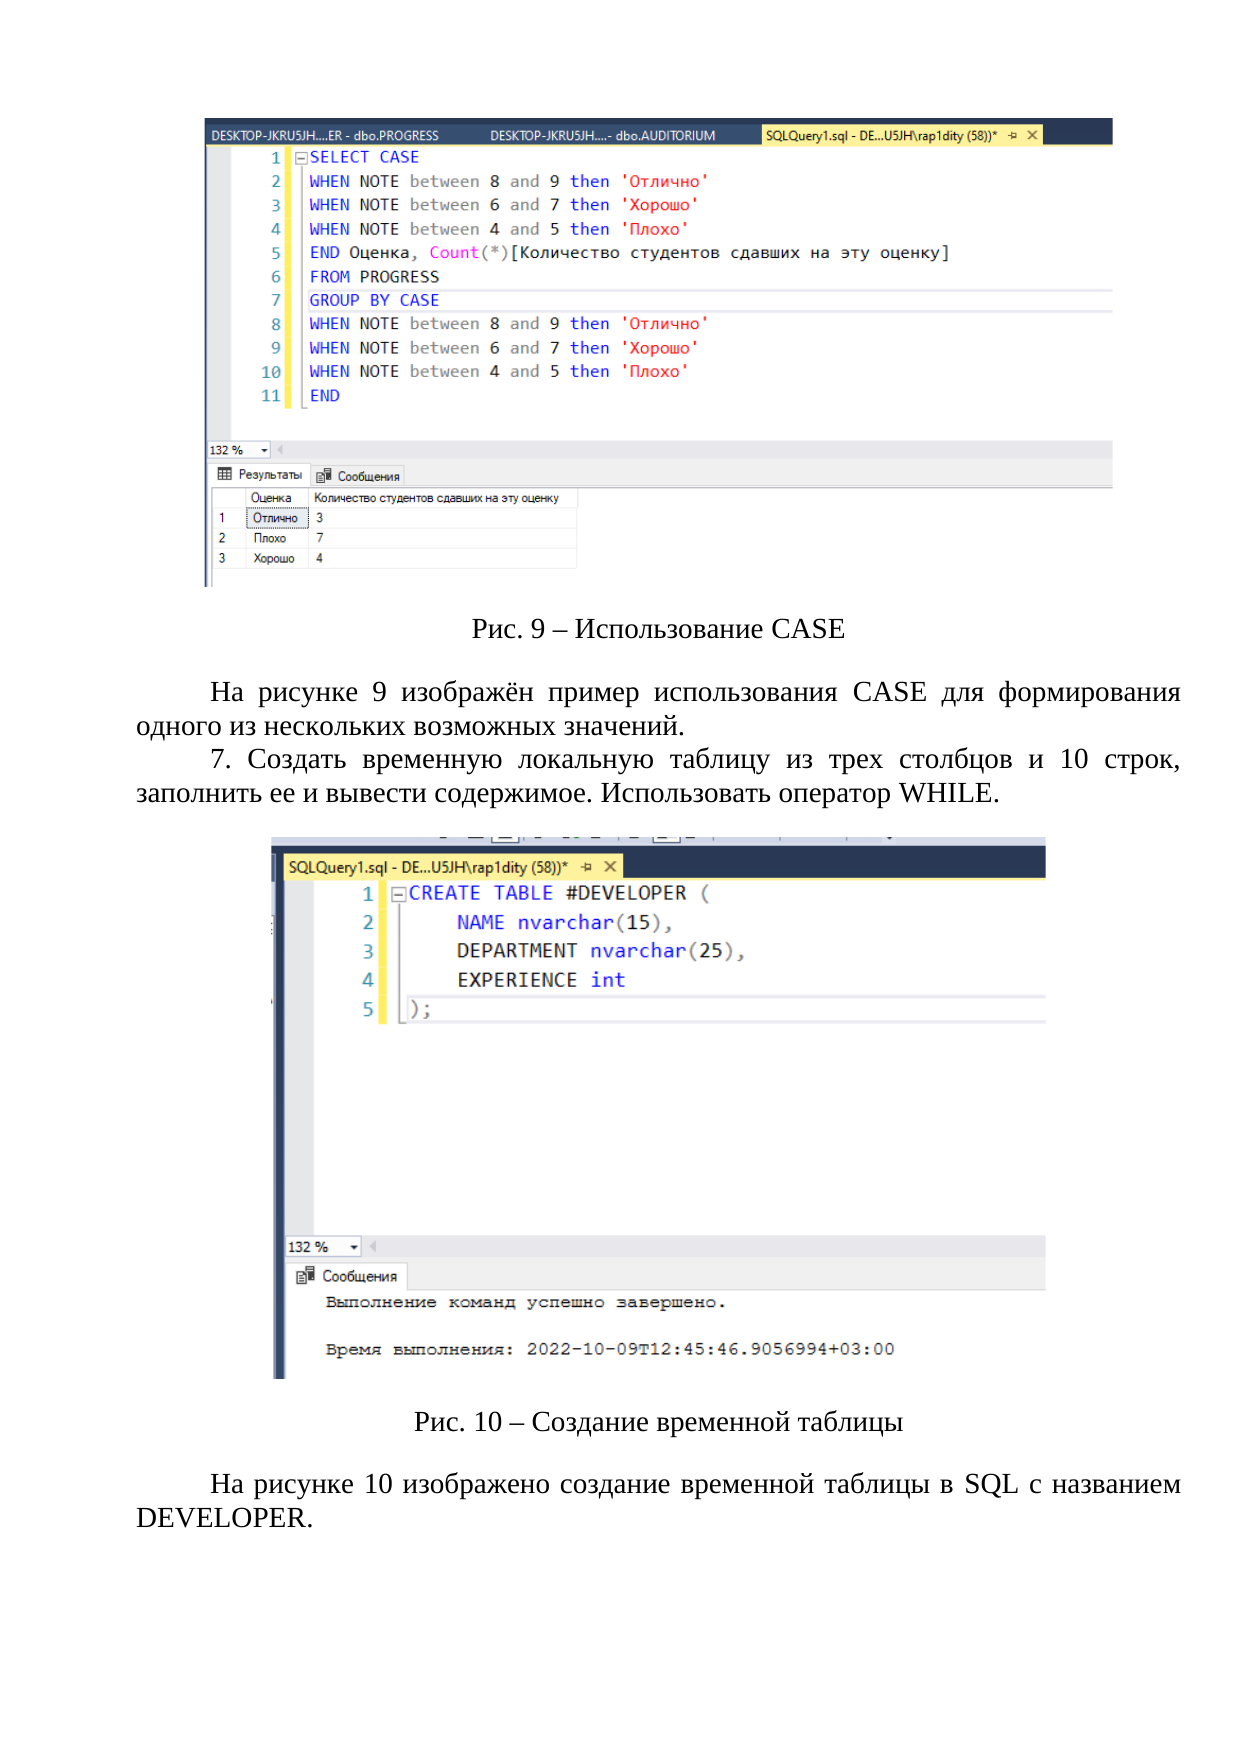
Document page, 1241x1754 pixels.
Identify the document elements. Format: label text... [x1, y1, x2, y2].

picture [271, 837, 1046, 1379]
text Рис. 10 – Создание временной таблицы [136, 1404, 1181, 1437]
text Рис. 9 – Использование CASE [136, 611, 1181, 645]
picture [204, 118, 1113, 587]
text 7. Создать временную локальную таблицу из трех столбцов и 10 строк, заполнить ее и вывести содержимое. Использовать оператор WHILE. [136, 741, 1181, 808]
text На рисунке 9 изображён пример использования CASE для формирования одного из нескольких возможных значений. [136, 674, 1181, 741]
text На рисунке 10 изображено создание временной таблицы в SQL с названием DEVELOPER. [136, 1466, 1181, 1533]
